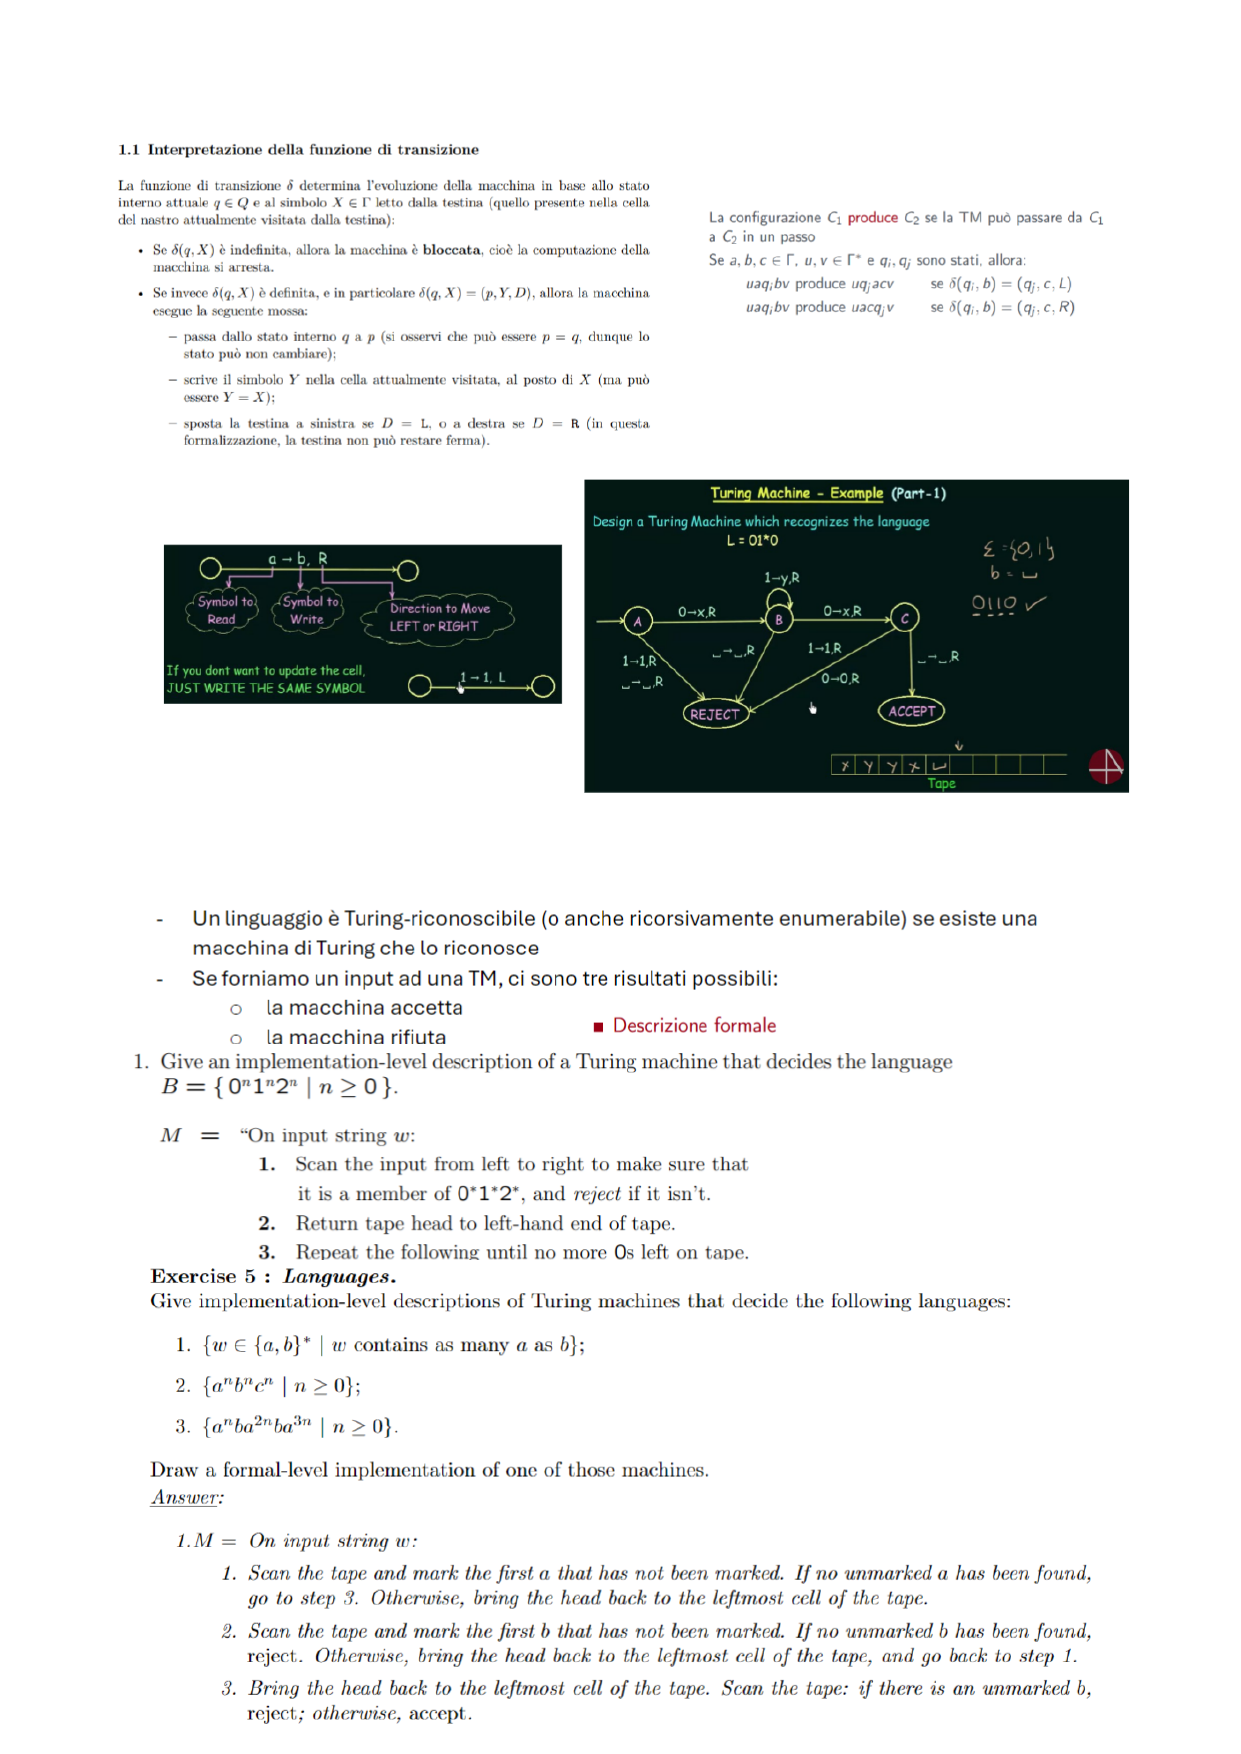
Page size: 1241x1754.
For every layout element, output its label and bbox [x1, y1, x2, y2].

picture [115, 904, 1148, 1754]
picture [104, 132, 1136, 818]
